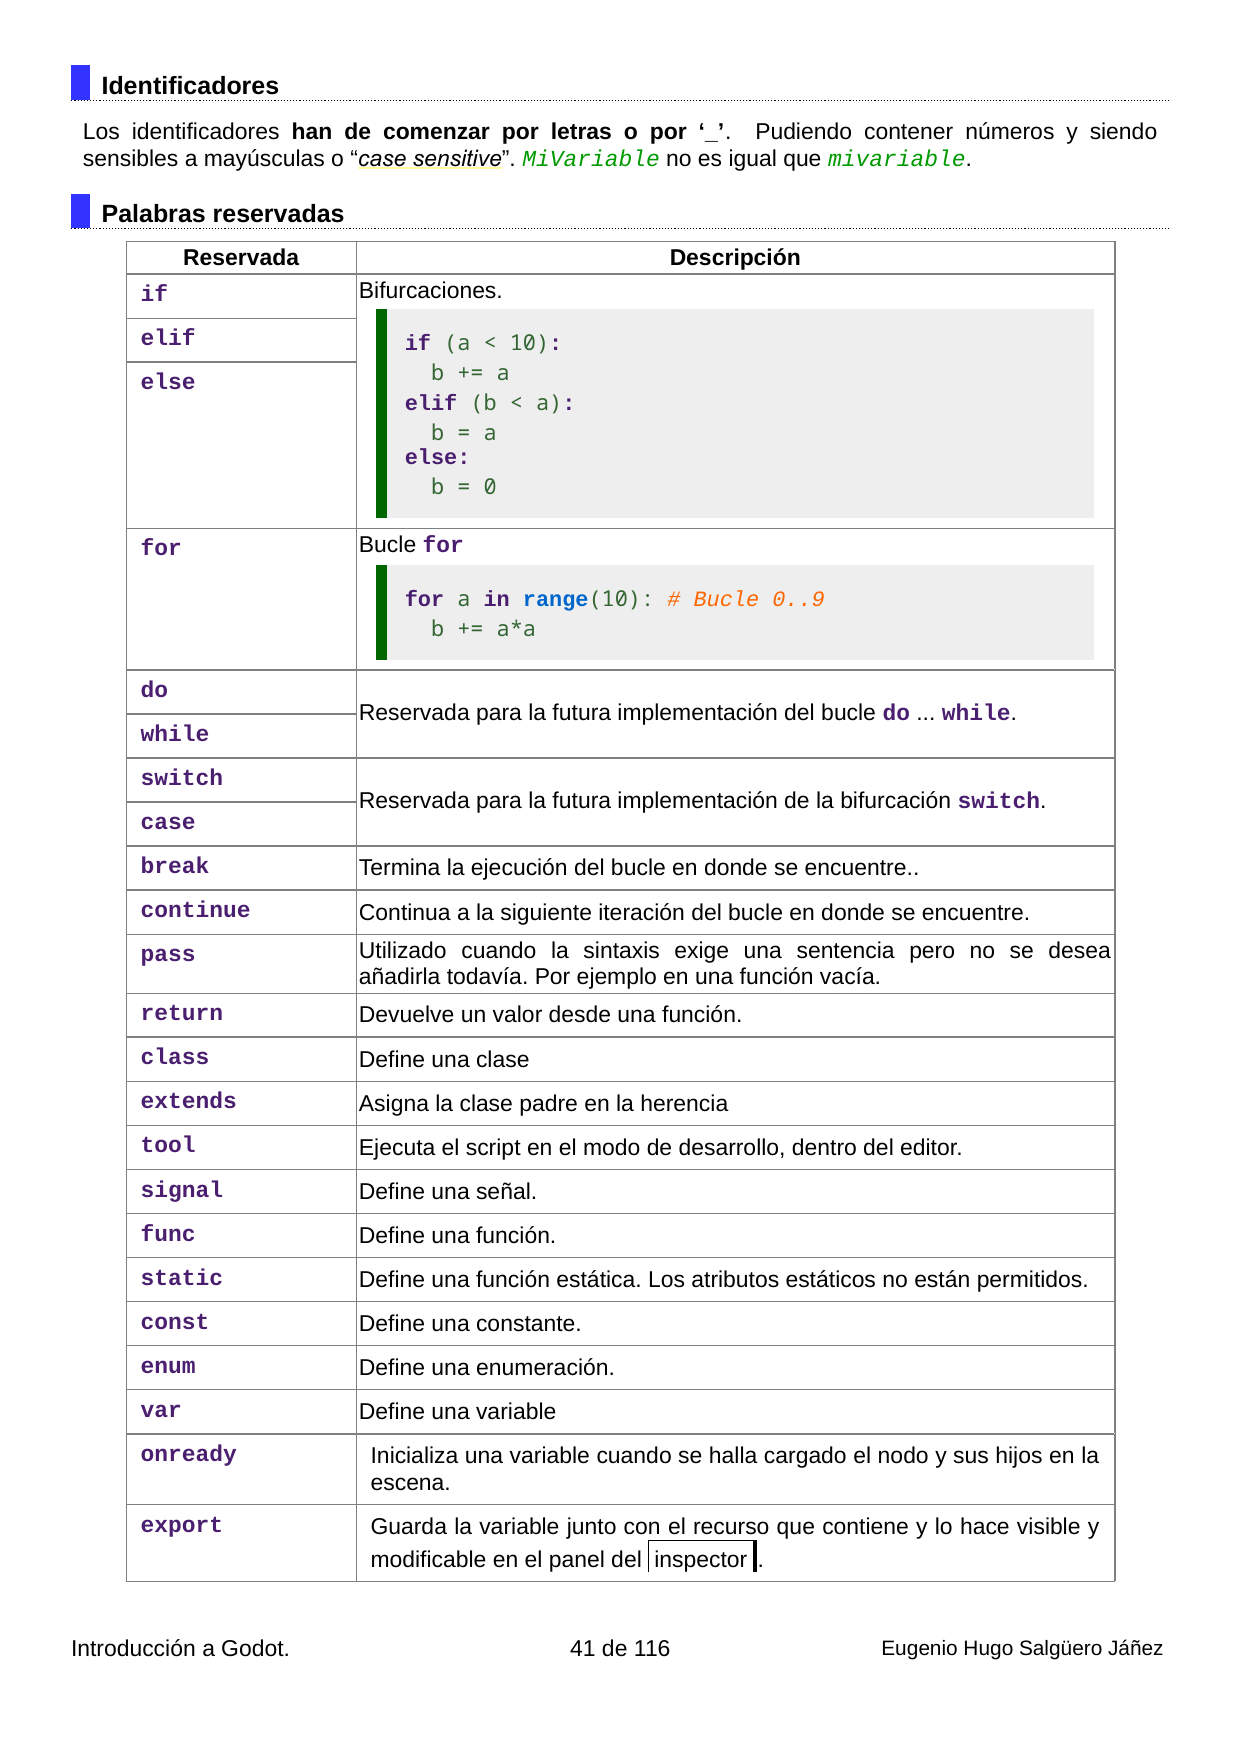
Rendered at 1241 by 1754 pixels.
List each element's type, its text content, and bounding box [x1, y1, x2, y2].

table_cell elif [127, 319, 356, 361]
table_cell Ejecuta el script en el modo de desarrollo, dentro del editor. [357, 1126, 1114, 1169]
table_cell func [127, 1214, 356, 1257]
subtitle Palabras reservadas [71, 193, 1169, 228]
table_cell do [127, 671, 356, 713]
table_cell continue [127, 891, 356, 933]
table_cell Reservada para la futura implementación de la bifurcación switch. [357, 759, 1114, 845]
text Los identificadores han de comenzar por letras o por ‘_’. Pudiendo contener números y siendo sensibles a mayúsculas o “case sensitive”. MiVariable no es igual que mivariable. [83, 118, 1158, 173]
table_cell signal [127, 1170, 356, 1213]
table_cell return [127, 994, 356, 1036]
table_cell case [127, 803, 356, 845]
table_cell Define una variable [357, 1390, 1114, 1433]
table_cell if [127, 275, 356, 317]
table_cell pass [127, 935, 356, 992]
table_cell Utilizado cuando la sintaxis exige una sentencia pero no se desea añadirla todavía. Por ejemplo en una función vacía. [357, 935, 1114, 992]
table_header Descripción [357, 242, 1114, 273]
table_cell var [127, 1390, 356, 1433]
table_cell for [127, 529, 356, 669]
table_cell extends [127, 1082, 356, 1124]
table_cell const [127, 1302, 356, 1345]
table_cell Devuelve un valor desde una función. [357, 994, 1114, 1036]
table_cell export [127, 1505, 356, 1581]
table_cell Bifurcaciones. if (a < 10): b += a elif (b < a): b = a else: b = 0 [357, 275, 1114, 527]
table_cell switch [127, 759, 356, 801]
table_cell Define una función. [357, 1214, 1114, 1257]
table_cell while [127, 715, 356, 757]
table_cell Define una función estática. Los atributos estáticos no están permitidos. [357, 1258, 1114, 1301]
table_cell Define una señal. [357, 1170, 1114, 1213]
table_cell Termina la ejecución del bucle en donde se encuentre.. [357, 847, 1114, 889]
table_cell static [127, 1258, 356, 1301]
table_cell Reservada para la futura implementación del bucle do ... while. [357, 671, 1114, 757]
table_cell Define una clase [357, 1038, 1114, 1081]
table_cell Asigna la clase padre en la herencia [357, 1082, 1114, 1124]
table_header Reservada [127, 242, 356, 273]
table_cell Guarda la variable junto con el recurso que contiene y lo hace visible y modificable en el panel del inspector. [357, 1505, 1114, 1581]
table_cell Bucle for for a in range(10): # Bucle 0..9 b += a*a [357, 529, 1114, 669]
table_cell class [127, 1038, 356, 1081]
table_cell Define una constante. [357, 1302, 1114, 1345]
table_cell break [127, 847, 356, 889]
table_cell Continua a la siguiente iteración del bucle en donde se encuentre. [357, 891, 1114, 933]
table_cell else [127, 363, 356, 527]
table_cell onready [127, 1435, 356, 1504]
subtitle Identificadores [90, 65, 1169, 100]
table_cell Inicializa una variable cuando se halla cargado el nodo y sus hijos en la escena. [357, 1435, 1114, 1504]
table_cell enum [127, 1346, 356, 1389]
table_cell tool [127, 1126, 356, 1169]
table_cell Define una enumeración. [357, 1346, 1114, 1389]
